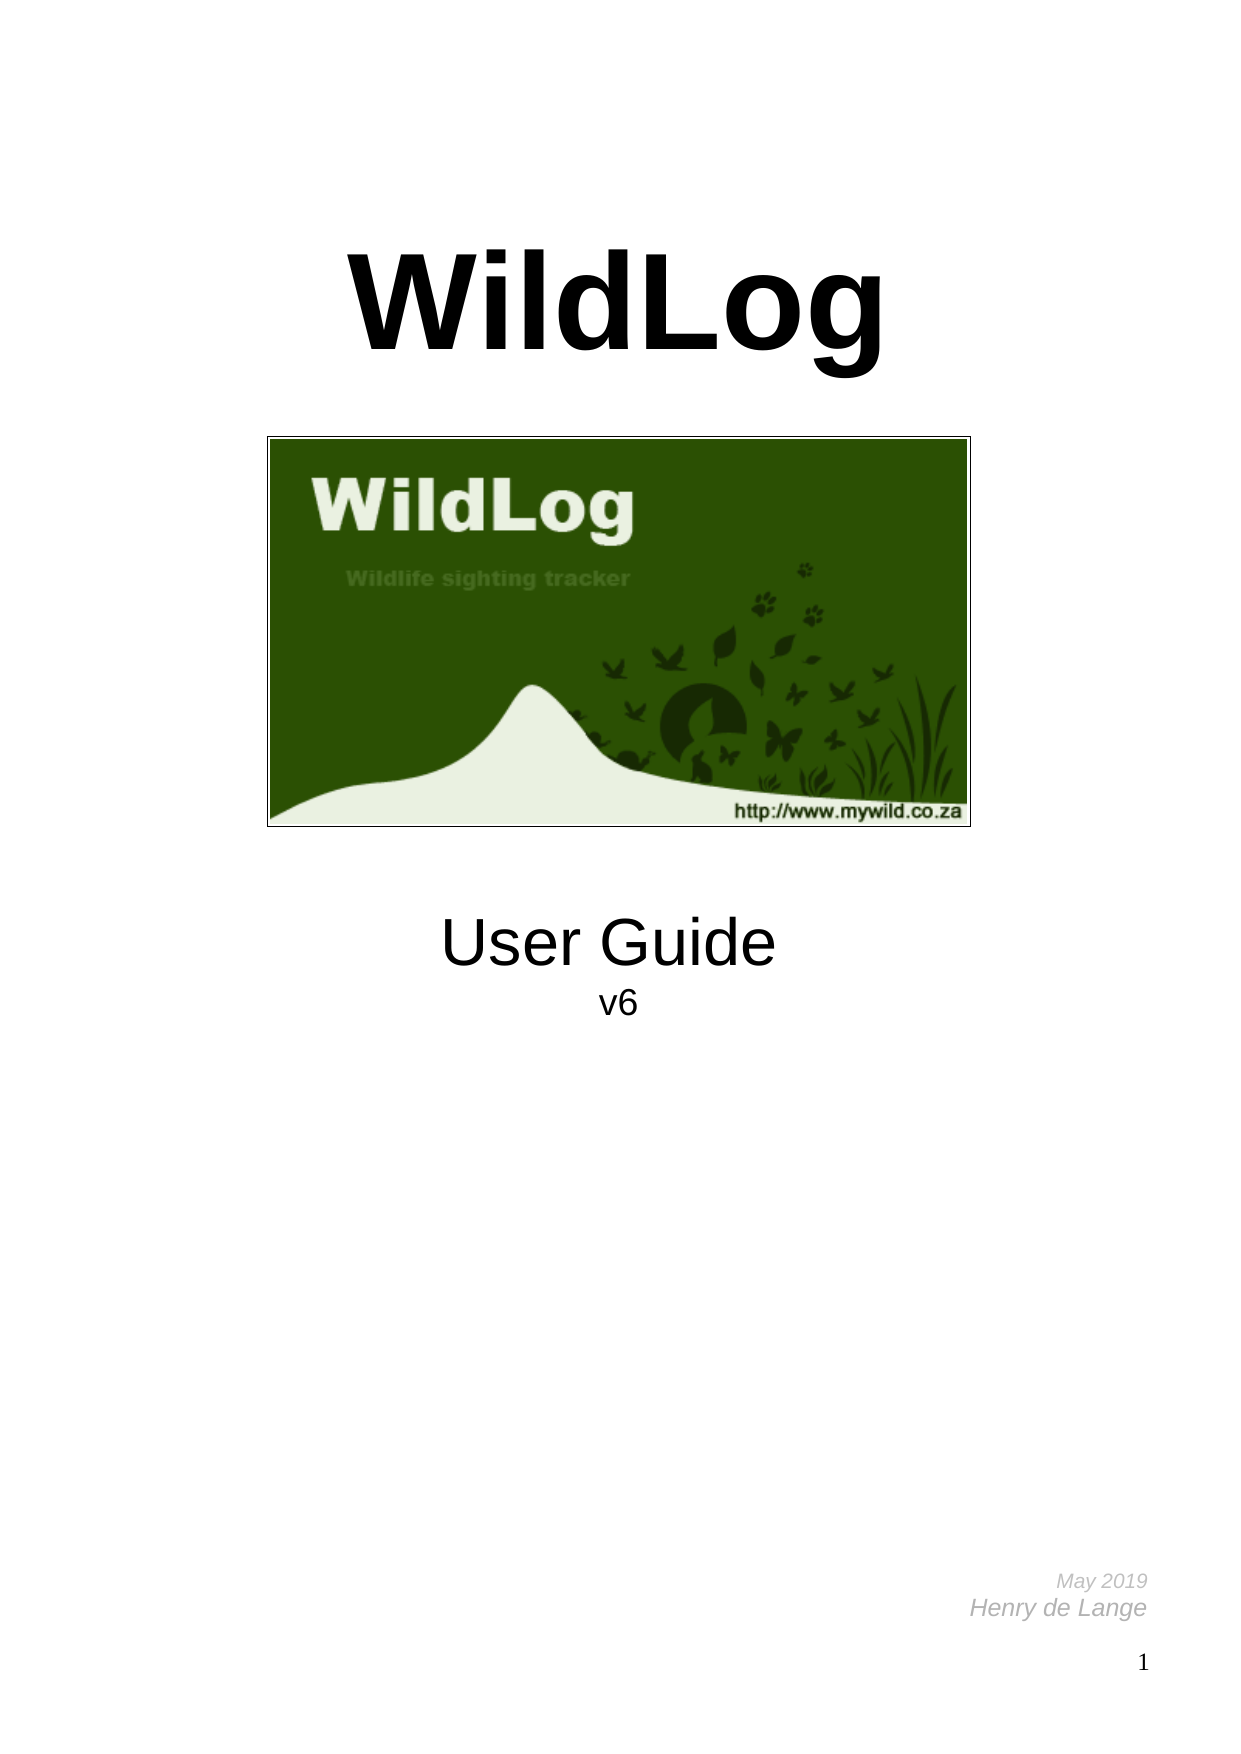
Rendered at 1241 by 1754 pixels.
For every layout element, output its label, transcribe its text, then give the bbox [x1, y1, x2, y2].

text User Guide [87, 903, 1149, 980]
text v6 [87, 980, 1149, 1023]
text May 2019 [87, 1569, 1149, 1593]
text WildLog [87, 220, 1149, 378]
picture [270, 439, 967, 824]
text Henry de Lange [87, 1593, 1149, 1622]
